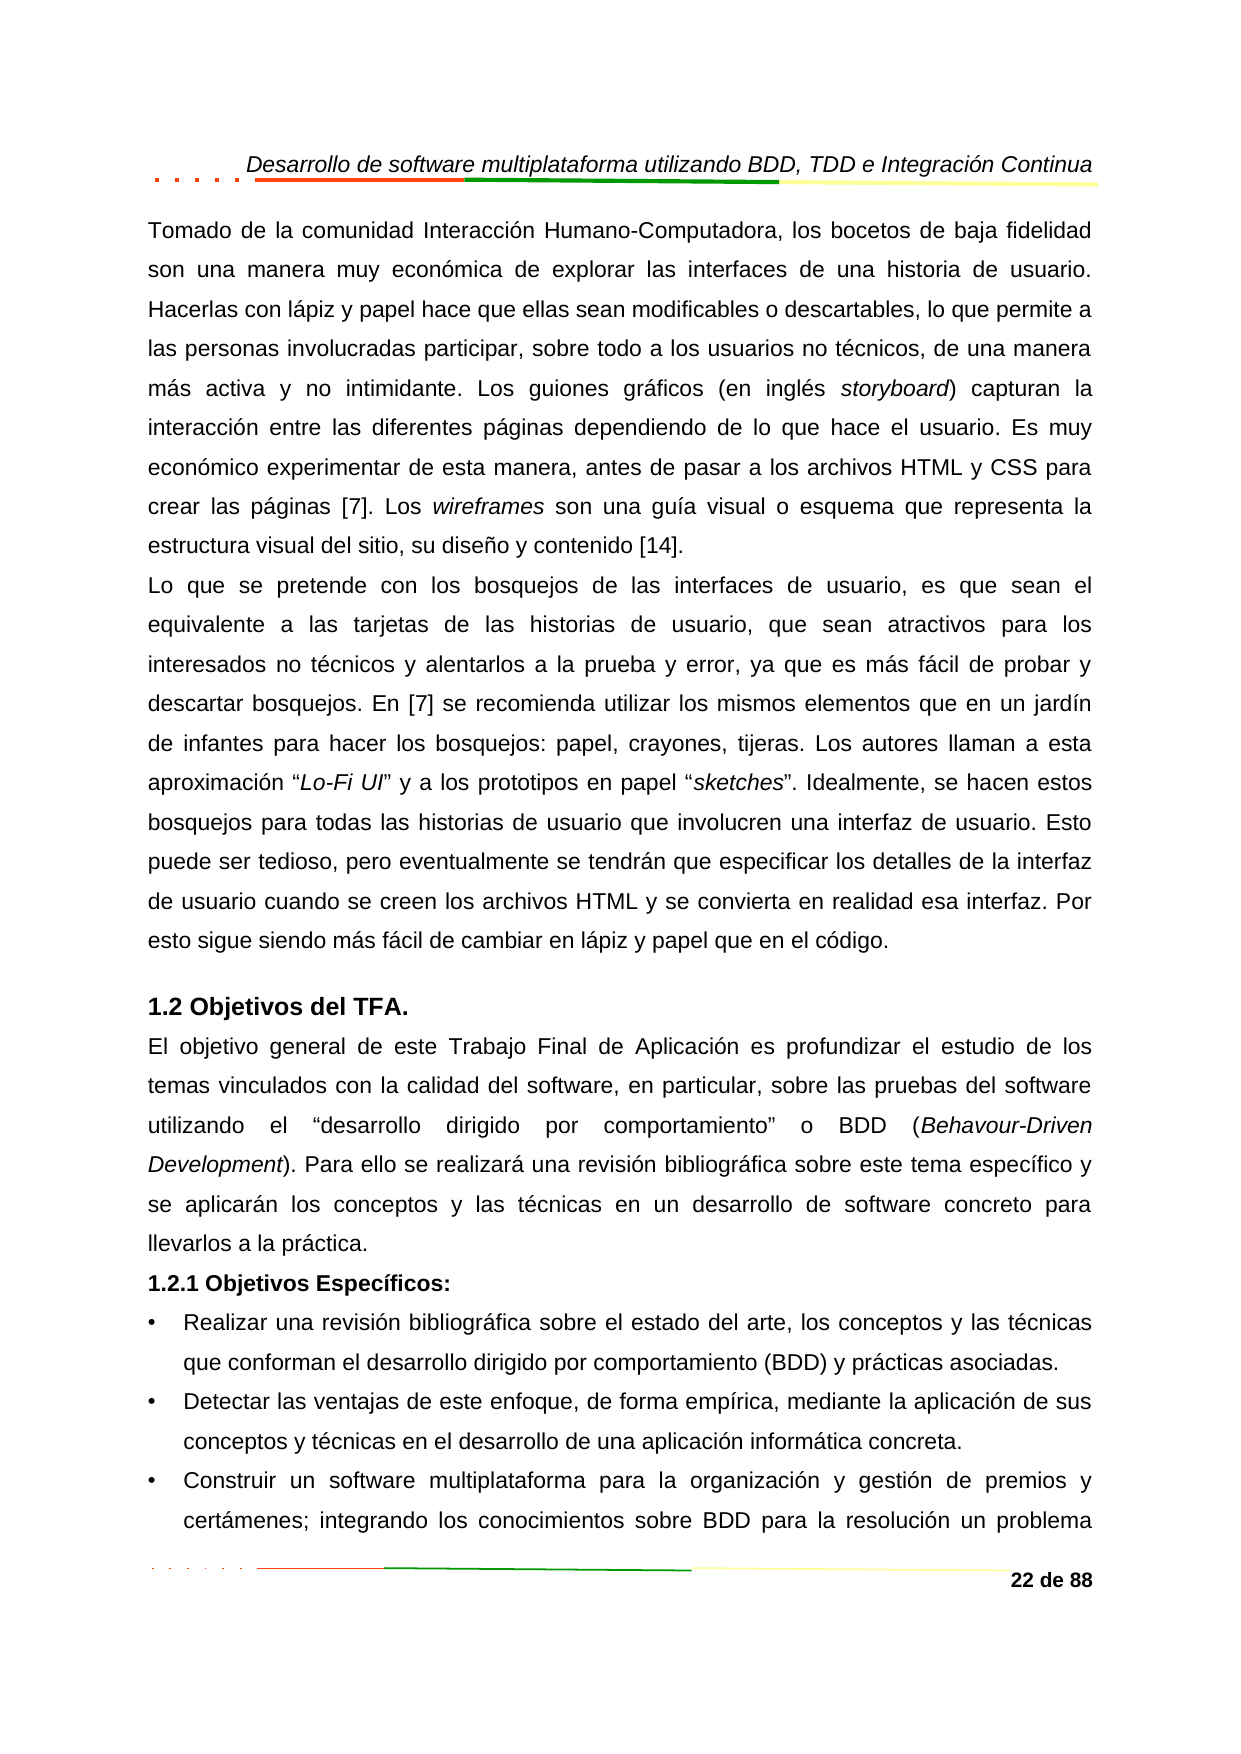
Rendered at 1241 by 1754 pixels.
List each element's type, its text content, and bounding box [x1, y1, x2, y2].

text El objetivo general de este Trabajo Final de Aplicación es profundizar el estudio de los temas vinculados con la calidad del software, en particular, sobre las pruebas del software utilizando el “desarrollo dirigido por comportamiento” o BDD (Behavour-Driven Development). Para ello se realizará una revisión bibliográfica sobre este tema específico y se aplicarán los conceptos y las técnicas en un desarrollo de software concreto para llevarlos a la práctica. [148, 1033, 1093, 1257]
text Lo que se pretende con los bosquejos de las interfaces de usuario, es que sean el equivalente a las tarjetas de las historias de usuario, que sean atractivos para los interesados no técnicos y alentarlos a la prueba y error, ya que es más fácil de probar y descartar bosquejos. En [7] se recomienda utilizar los mismos elementos que en un jardín de infantes para hacer los bosquejos: papel, crayones, tijeras. Los autores llaman a esta aproximación “Lo-Fi UI” y a los prototipos en papel “sketches”. Idealmente, se hacen estos bosquejos para todas las historias de usuario que involucren una interfaz de usuario. Esto puede ser tedioso, pero eventualmente se tendrán que especificar los detalles de la interfaz de usuario cuando se creen los archivos HTML y se convierta en realidad esa interfaz. Por esto sigue siendo más fácil de cambiar en lápiz y papel que en el código. [148, 572, 1093, 953]
list Construir un software multiplataforma para la organización y gestión de premios y certámenes; integrando los conocimientos sobre BDD para la resolución un problema [148, 1467, 1093, 1533]
subtitle 1.2 Objetivos del TFA. [148, 992, 1093, 1020]
list Realizar una revisión bibliográfica sobre el estado del arte, los conceptos y las técnicas que conforman el desarrollo dirigido por comportamiento (BDD) y prácticas asociadas. [148, 1309, 1093, 1375]
text 1.2.1 Objetivos Específicos: [148, 1270, 1093, 1296]
text Tomado de la comunidad Interacción Humano-Computadora, los bocetos de baja fidelidad son una manera muy económica de explorar las interfaces de una historia de usuario. Hacerlas con lápiz y papel hace que ellas sean modificables o descartables, lo que permite a las personas involucradas participar, sobre todo a los usuarios no técnicos, de una manera más activa y no intimidante. Los guiones gráficos (en inglés storyboard) capturan la interacción entre las diferentes páginas dependiendo de lo que hace el usuario. Es muy económico experimentar de esta manera, antes de pasar a los archivos HTML y CSS para crear las páginas [7]. Los wireframes son una guía visual o esquema que representa la estructura visual del sitio, su diseño y contenido [14]. [148, 217, 1093, 559]
list Detectar las ventajas de este enfoque, de forma empírica, mediante la aplicación de sus conceptos y técnicas en el desarrollo de una aplicación informática concreta. [148, 1388, 1093, 1454]
